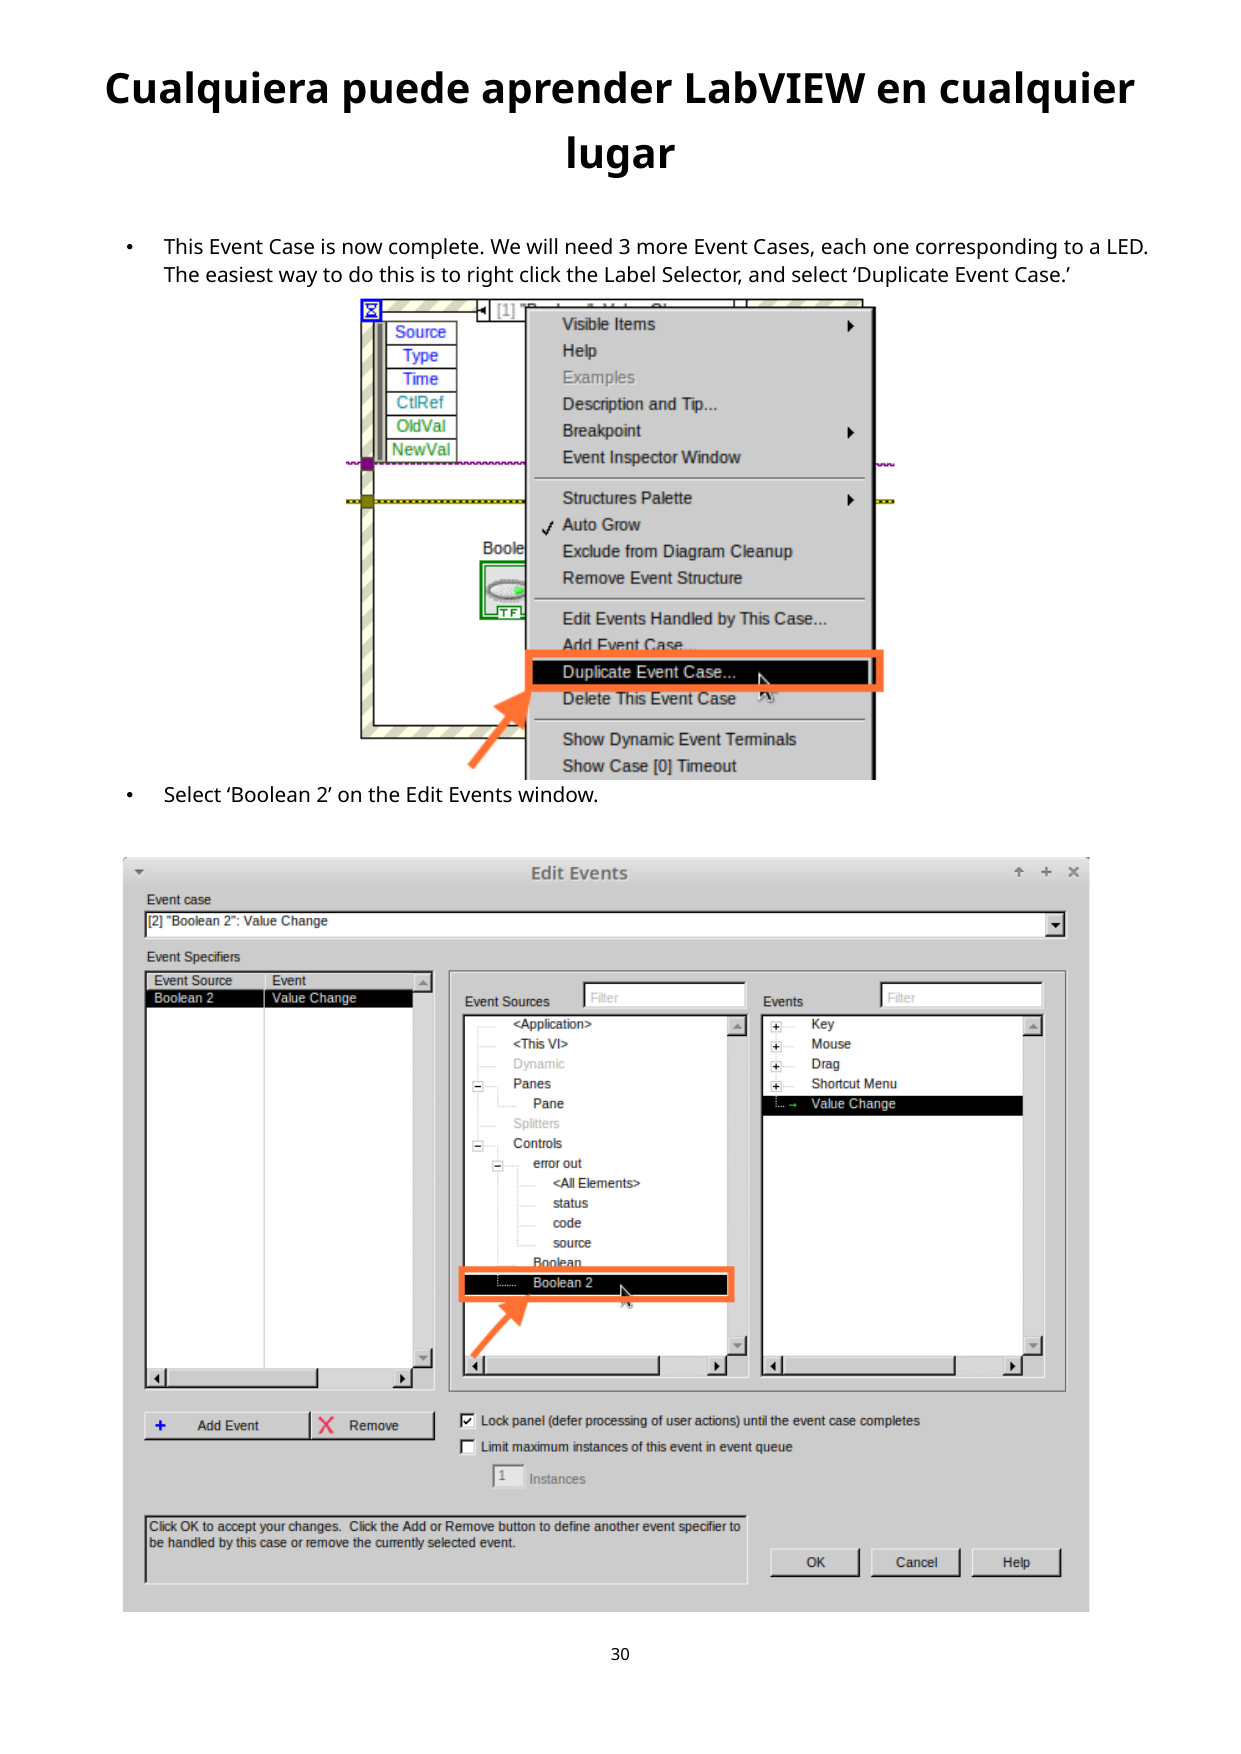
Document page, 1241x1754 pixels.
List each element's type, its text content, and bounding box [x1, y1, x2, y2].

picture [122, 857, 1090, 1612]
picture [345, 289, 895, 780]
list Select ‘Boolean 2’ on the Edit Events window. [126, 289, 1152, 808]
list This Event Case is now complete. We will need 3 more Event Cases, each one corresponding to a LED. The easiest way to do this is to right click the Label Selector, and select ‘Duplicate Event Case.’ [126, 232, 1152, 289]
